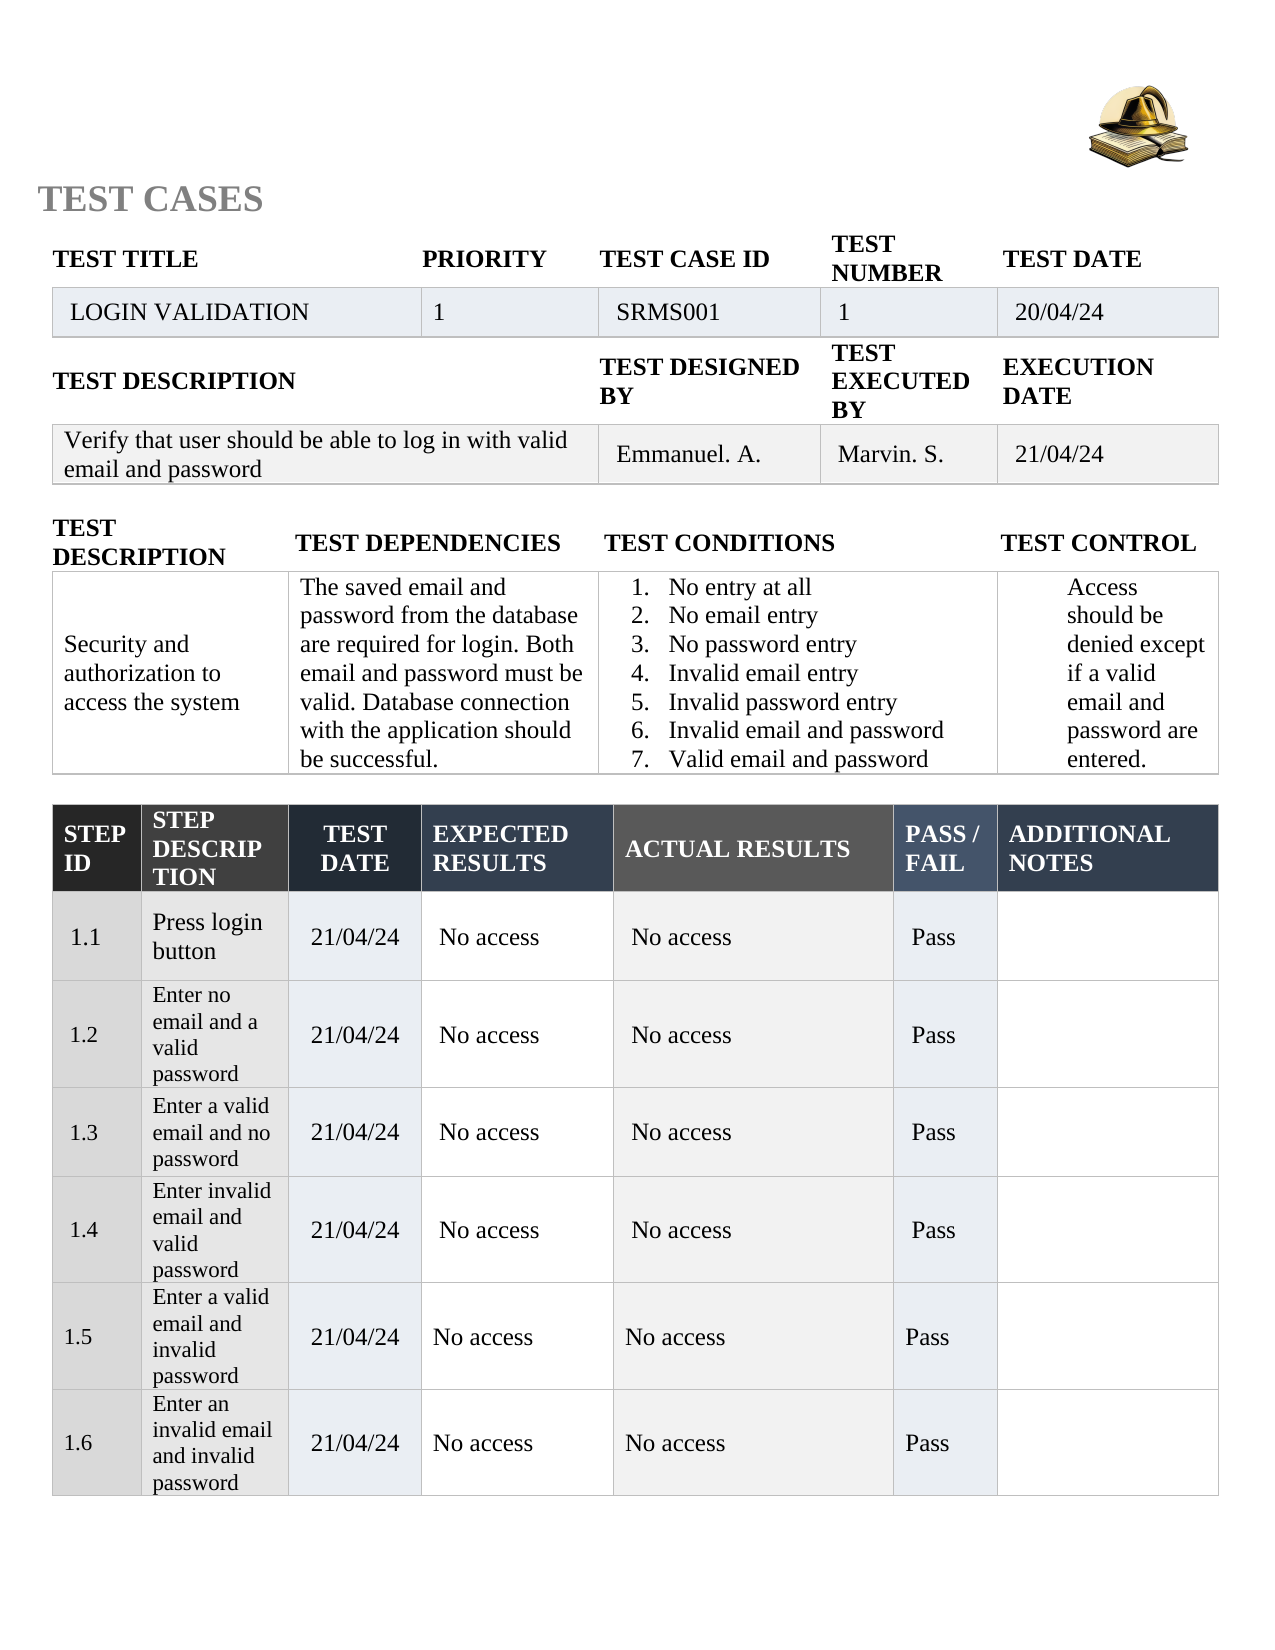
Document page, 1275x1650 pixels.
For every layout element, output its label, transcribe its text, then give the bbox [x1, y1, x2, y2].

table_cell 1.2 [53, 981, 141, 1087]
table_cell Enter invalid email and valid password [142, 1177, 288, 1282]
table_cell Security and authorization to access the system [53, 572, 288, 773]
table_header PRIORITY [421, 229, 599, 287]
table_cell No access [422, 1390, 613, 1495]
table_cell TEST DATE [289, 805, 421, 891]
table_cell Pass [894, 892, 997, 980]
table_cell TEST EXECUTED BY [820, 338, 997, 424]
table_cell Pass [894, 1390, 997, 1495]
table_cell SRMS001 [599, 288, 820, 336]
table_cell Pass [894, 1088, 997, 1176]
table_cell TEST DESIGNED BY [599, 338, 820, 424]
table_cell [998, 1088, 1218, 1176]
table_cell No access [422, 981, 613, 1087]
table_cell 1.3 [53, 1088, 141, 1176]
table_cell No access [422, 1088, 613, 1176]
table_cell [52, 775, 1219, 804]
table_cell [998, 1390, 1218, 1495]
table_header TEST NUMBER [820, 229, 997, 287]
table_cell Enter no email and a valid password [142, 981, 288, 1087]
table_cell [998, 1283, 1218, 1389]
table_cell 1.6 [53, 1390, 141, 1495]
table_cell [998, 892, 1218, 980]
table_cell TEST DESCRIPTION [52, 338, 599, 424]
table_cell [998, 1177, 1218, 1282]
table_header TEST TITLE [52, 229, 421, 287]
table_header TEST DATE [997, 229, 1219, 287]
table_cell EXPECTED RESULTS [422, 805, 613, 891]
table_cell Emmanuel. A. [599, 425, 820, 482]
table_cell 1 [422, 288, 598, 336]
table_cell Marvin. S. [821, 425, 997, 482]
table_cell 21/04/24 [289, 892, 421, 980]
table_cell STEP DESCRIPTION [142, 805, 288, 891]
table_cell [998, 981, 1218, 1087]
table_cell 21/04/24 [289, 1390, 421, 1495]
table_cell 21/04/24 [289, 1177, 421, 1282]
table_cell No access [614, 1390, 893, 1495]
table_cell 1.1 [53, 892, 141, 980]
table_cell No access [614, 892, 893, 980]
table_cell Enter a valid email and no password [142, 1088, 288, 1176]
table_cell 21/04/24 [289, 981, 421, 1087]
table_cell No access [422, 892, 613, 980]
table_cell EXECUTION DATE [997, 338, 1219, 424]
table_cell TEST CONTROL [997, 513, 1219, 571]
table_cell [52, 485, 1219, 513]
table_cell TEST CONDITIONS [599, 513, 997, 571]
table_cell No entry at all No email entry No password entry Invalid email entry Invalid password entry Invalid email and password Valid email and password [599, 572, 997, 773]
table_cell Verify that user should be able to log in with valid email and password [53, 425, 598, 482]
table_cell Pass [894, 981, 997, 1087]
table_cell No access [614, 1283, 893, 1389]
table_header TEST CASE ID [599, 229, 820, 287]
table_cell 1 [821, 288, 997, 336]
table_cell PASS / FAIL [894, 805, 997, 891]
table_cell ADDITIONAL NOTES [998, 805, 1218, 891]
table_cell No access [614, 1177, 893, 1282]
text TEST CASES [37, 177, 1237, 220]
table_cell TEST DESCRIPTION [52, 513, 288, 571]
table_cell LOGIN VALIDATION [53, 288, 421, 336]
table_cell Pass [894, 1283, 997, 1389]
table_cell No access [422, 1283, 613, 1389]
table_cell Enter an invalid email and invalid password [142, 1390, 288, 1495]
table_cell 20/04/24 [998, 288, 1218, 336]
table_cell 21/04/24 [289, 1283, 421, 1389]
table_cell The saved email and password from the database are required for login. Both email and password must be valid. Database connection with the application should be successful. [289, 572, 598, 773]
table_cell TEST DEPENDENCIES [289, 513, 599, 571]
table_cell No access [422, 1177, 613, 1282]
table_cell No access [614, 981, 893, 1087]
table_cell No access [614, 1088, 893, 1176]
table_cell Press login button [142, 892, 288, 980]
table_cell STEP ID [53, 805, 141, 891]
table_cell 1.5 [53, 1283, 141, 1389]
table_cell Pass [894, 1177, 997, 1282]
table_cell 21/04/24 [289, 1088, 421, 1176]
table_cell Enter a valid email and invalid password [142, 1283, 288, 1389]
table_cell 21/04/24 [998, 425, 1218, 482]
table_cell 1.4 [53, 1177, 141, 1282]
table_cell ACTUAL RESULTS [614, 805, 893, 891]
table_cell Access should be denied except if a valid email and password are entered. [998, 572, 1218, 773]
